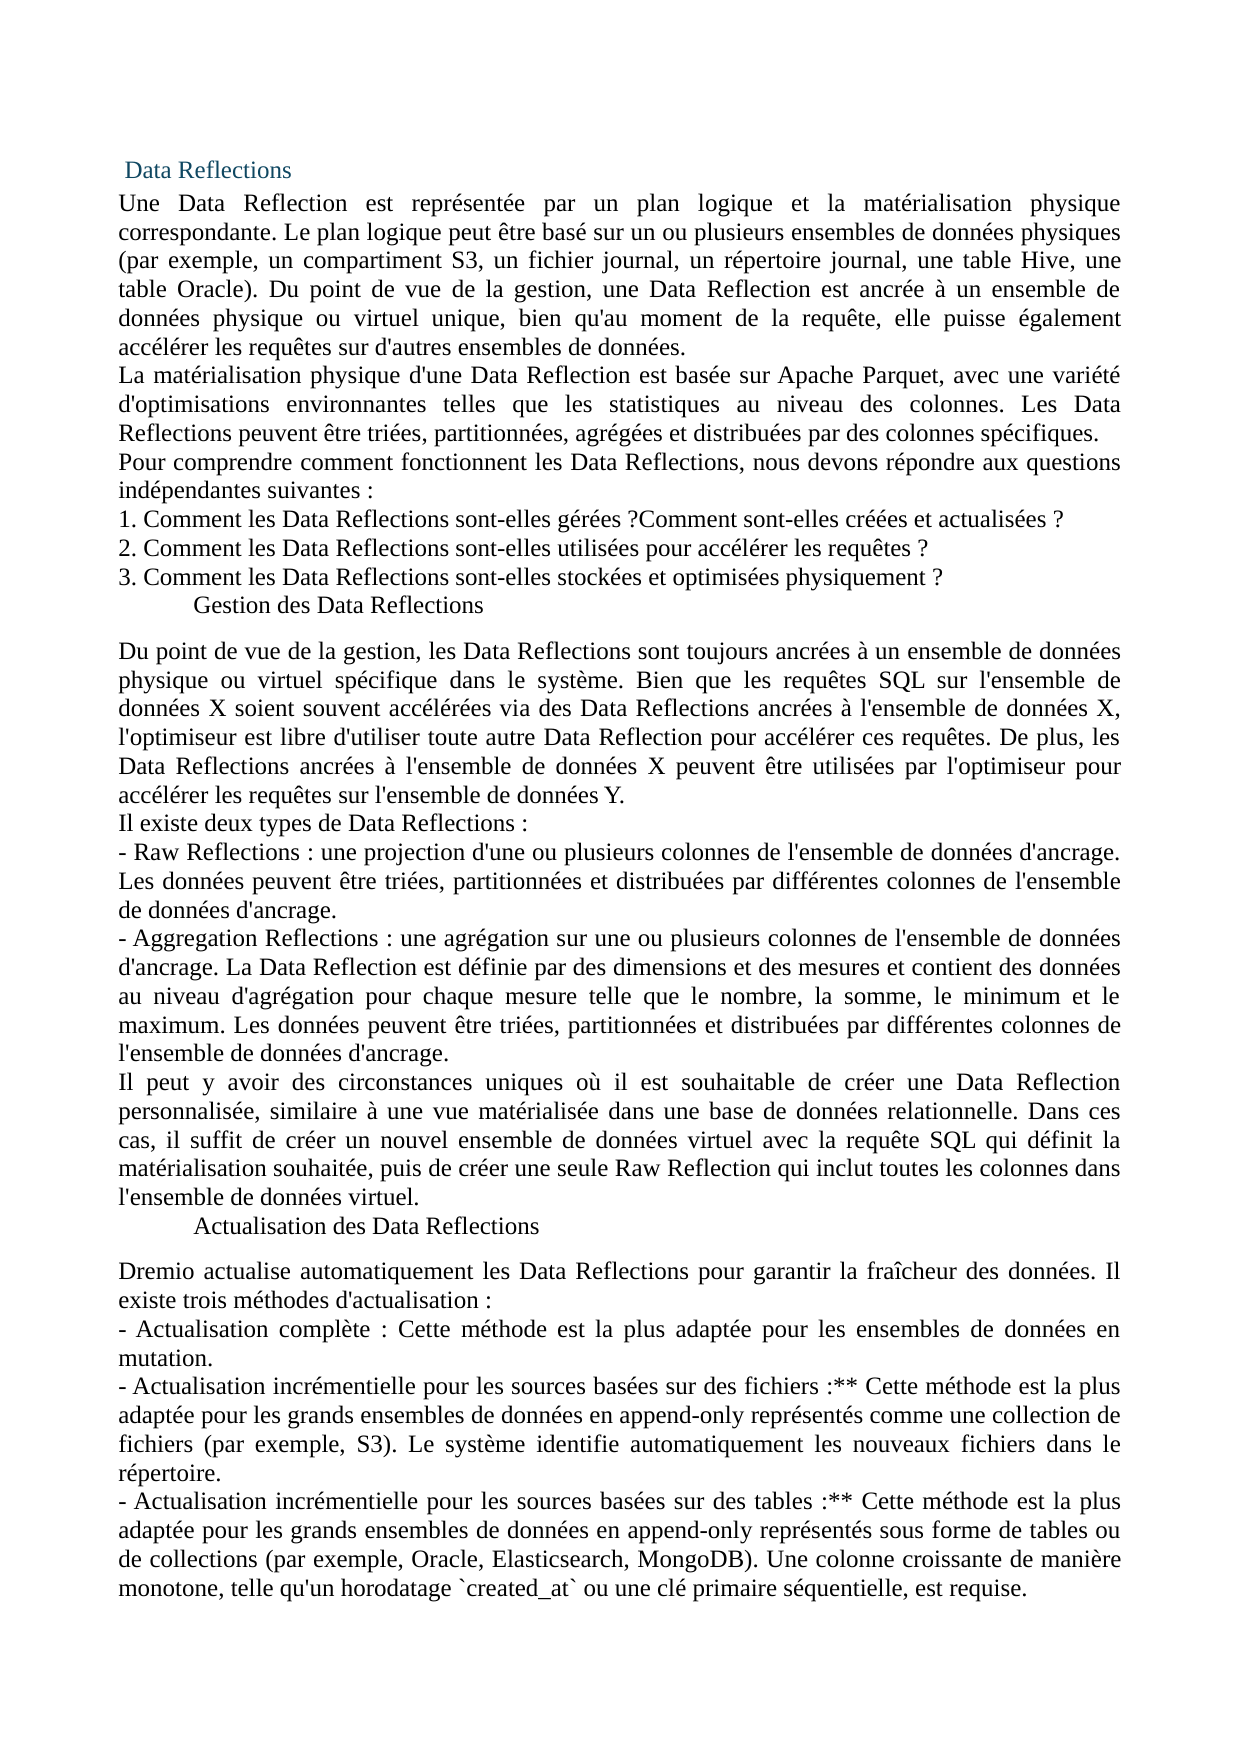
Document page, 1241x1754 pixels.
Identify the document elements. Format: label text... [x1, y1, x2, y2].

text Pour comprendre comment fonctionnent les Data Reflections, nous devons répondre aux questions indépendantes suivantes : [118, 447, 1122, 504]
text Dremio actualise automatiquement les Data Reflections pour garantir la fraîcheur des données. Il existe trois méthodes d'actualisation : [118, 1256, 1122, 1314]
text - Raw Reflections : une projection d'une ou plusieurs colonnes de l'ensemble de données d'ancrage. Les données peuvent être triées, partitionnées et distribuées par différentes colonnes de l'ensemble de données d'ancrage. [118, 837, 1122, 923]
text - Actualisation complète : Cette méthode est la plus adaptée pour les ensembles de données en mutation. [118, 1314, 1122, 1371]
text - Actualisation incrémentielle pour les sources basées sur des fichiers :** Cette méthode est la plus adaptée pour les grands ensembles de données en append-only représentés comme une collection de fichiers (par exemple, S3). Le système identifie automatiquement les nouveaux fichiers dans le répertoire. [118, 1371, 1122, 1486]
text Une Data Reflection est représentée par un plan logique et la matérialisation physique correspondante. Le plan logique peut être basé sur un ou plusieurs ensembles de données physiques (par exemple, un compartiment S3, un fichier journal, un répertoire journal, une table Hive, une table Oracle). Du point de vue de la gestion, une Data Reflection est ancrée à un ensemble de données physique ou virtuel unique, bien qu'au moment de la requête, elle puisse également accélérer les requêtes sur d'autres ensembles de données. [118, 188, 1122, 361]
text Du point de vue de la gestion, les Data Reflections sont toujours ancrées à un ensemble de données physique ou virtuel spécifique dans le système. Bien que les requêtes SQL sur l'ensemble de données X soient souvent accélérées via des Data Reflections ancrées à l'ensemble de données X, l'optimiseur est libre d'utiliser toute autre Data Reflection pour accélérer ces requêtes. De plus, les Data Reflections ancrées à l'ensemble de données X peuvent être utilisées par l'optimiseur pour accélérer les requêtes sur l'ensemble de données Y. [118, 636, 1122, 808]
text 2. Comment les Data Reflections sont-elles utilisées pour accélérer les requêtes ? [118, 533, 1122, 562]
subtitle Data Reflections [118, 155, 1122, 184]
text - Aggregation Reflections : une agrégation sur une ou plusieurs colonnes de l'ensemble de données d'ancrage. La Data Reflection est définie par des dimensions et des mesures et contient des données au niveau d'agrégation pour chaque mesure telle que le nombre, la somme, le minimum et le maximum. Les données peuvent être triées, partitionnées et distribuées par différentes colonnes de l'ensemble de données d'ancrage. [118, 923, 1122, 1067]
text La matérialisation physique d'une Data Reflection est basée sur Apache Parquet, avec une variété d'optimisations environnantes telles que les statistiques au niveau des colonnes. Les Data Reflections peuvent être triées, partitionnées, agrégées et distribuées par des colonnes spécifiques. [118, 361, 1122, 447]
text 3. Comment les Data Reflections sont-elles stockées et optimisées physiquement ? [118, 562, 1122, 591]
text Il peut y avoir des circonstances uniques où il est souhaitable de créer une Data Reflection personnalisée, similaire à une vue matérialisée dans une base de données relationnelle. Dans ces cas, il suffit de créer un nouvel ensemble de données virtuel avec la requête SQL qui définit la matérialisation souhaitée, puis de créer une seule Raw Reflection qui inclut toutes les colonnes dans l'ensemble de données virtuel. [118, 1067, 1122, 1211]
text 1. Comment les Data Reflections sont-elles gérées ?Comment sont-elles créées et actualisées ? [118, 504, 1122, 533]
text Il existe deux types de Data Reflections : [118, 808, 1122, 837]
list Actualisation des Data Reflections [193, 1211, 1122, 1240]
text - Actualisation incrémentielle pour les sources basées sur des tables :** Cette méthode est la plus adaptée pour les grands ensembles de données en append-only représentés sous forme de tables ou de collections (par exemple, Oracle, Elasticsearch, MongoDB). Une colonne croissante de manière monotone, telle qu'un horodatage `created_at` ou une clé primaire séquentielle, est requise. [118, 1486, 1122, 1601]
list Gestion des Data Reflections [193, 591, 1122, 619]
